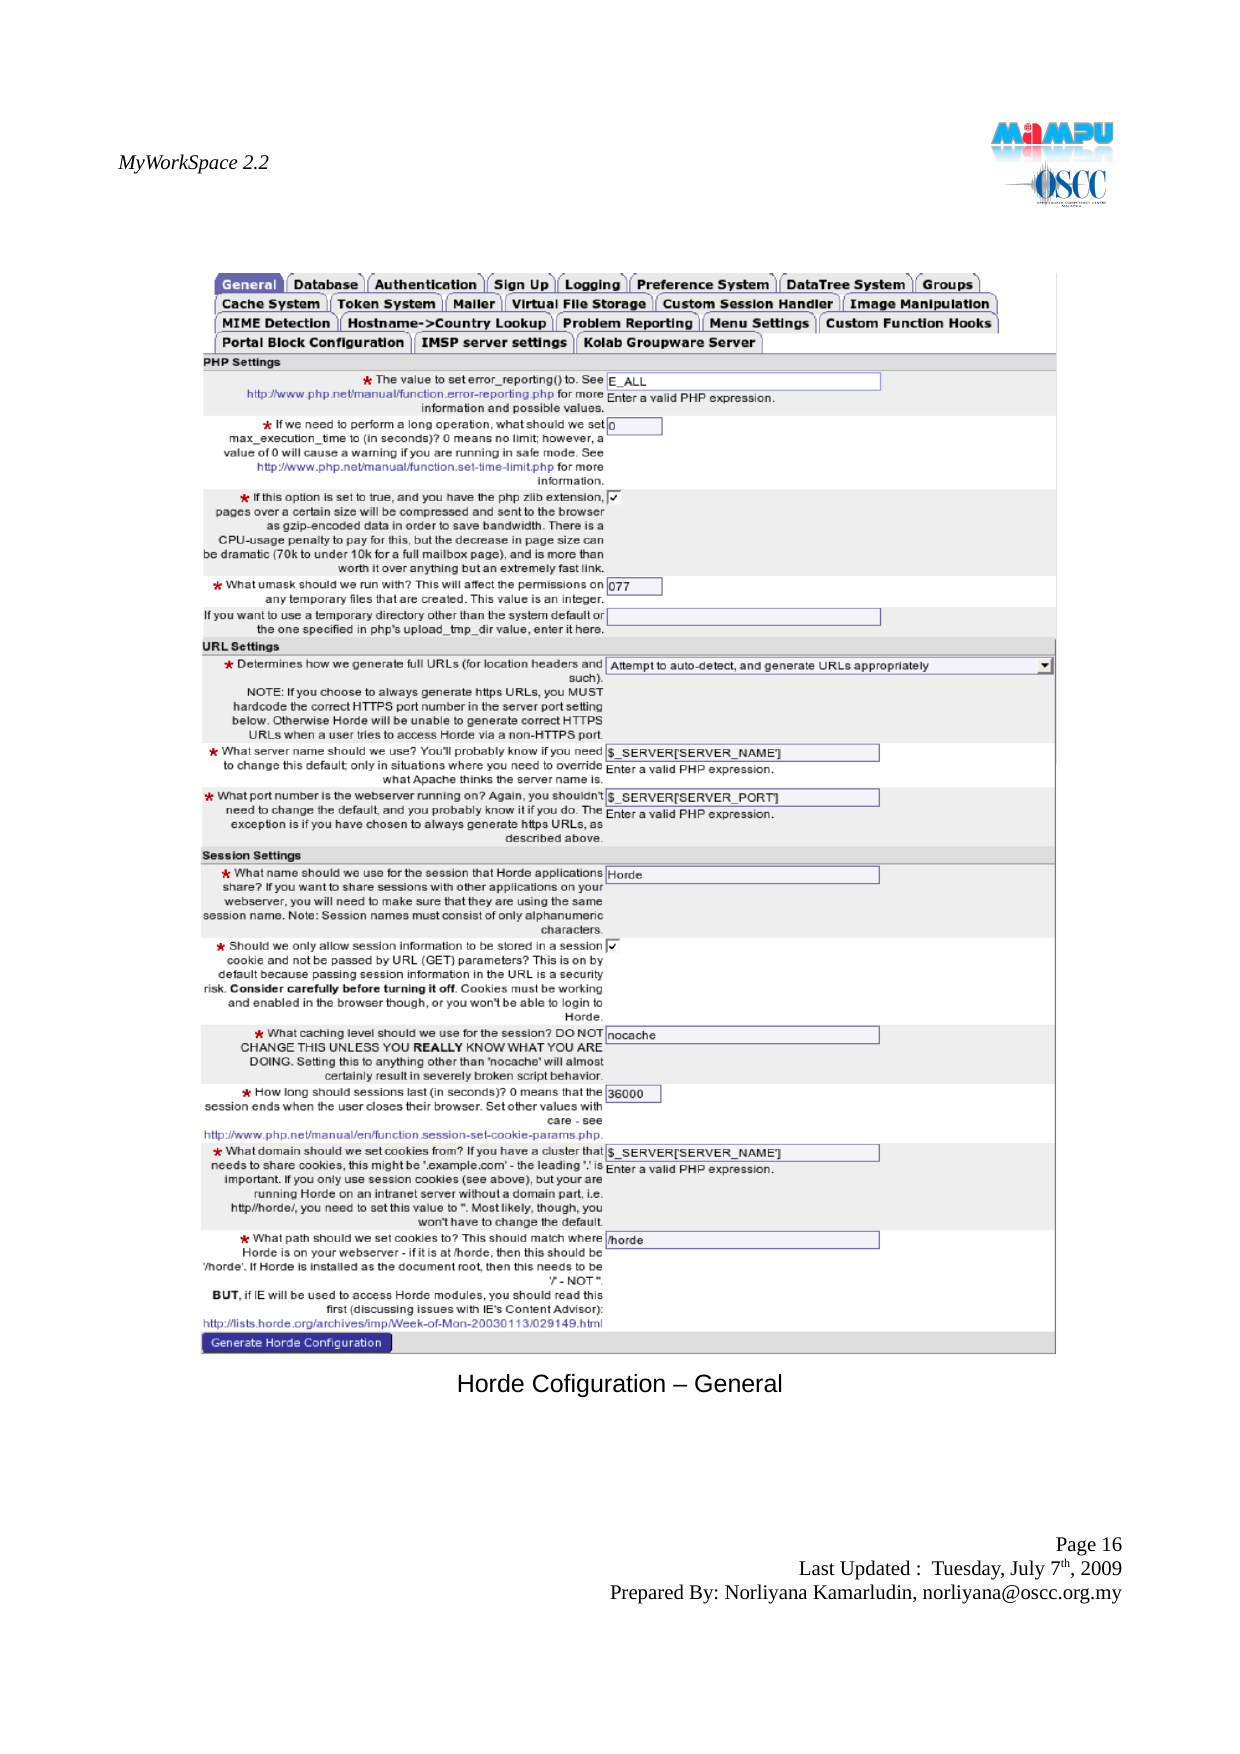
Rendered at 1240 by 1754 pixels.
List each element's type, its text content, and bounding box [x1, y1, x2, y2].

text Horde Cofiguration – General [118, 264, 1122, 1398]
picture [198, 273, 1057, 1355]
picture [991, 106, 1114, 208]
